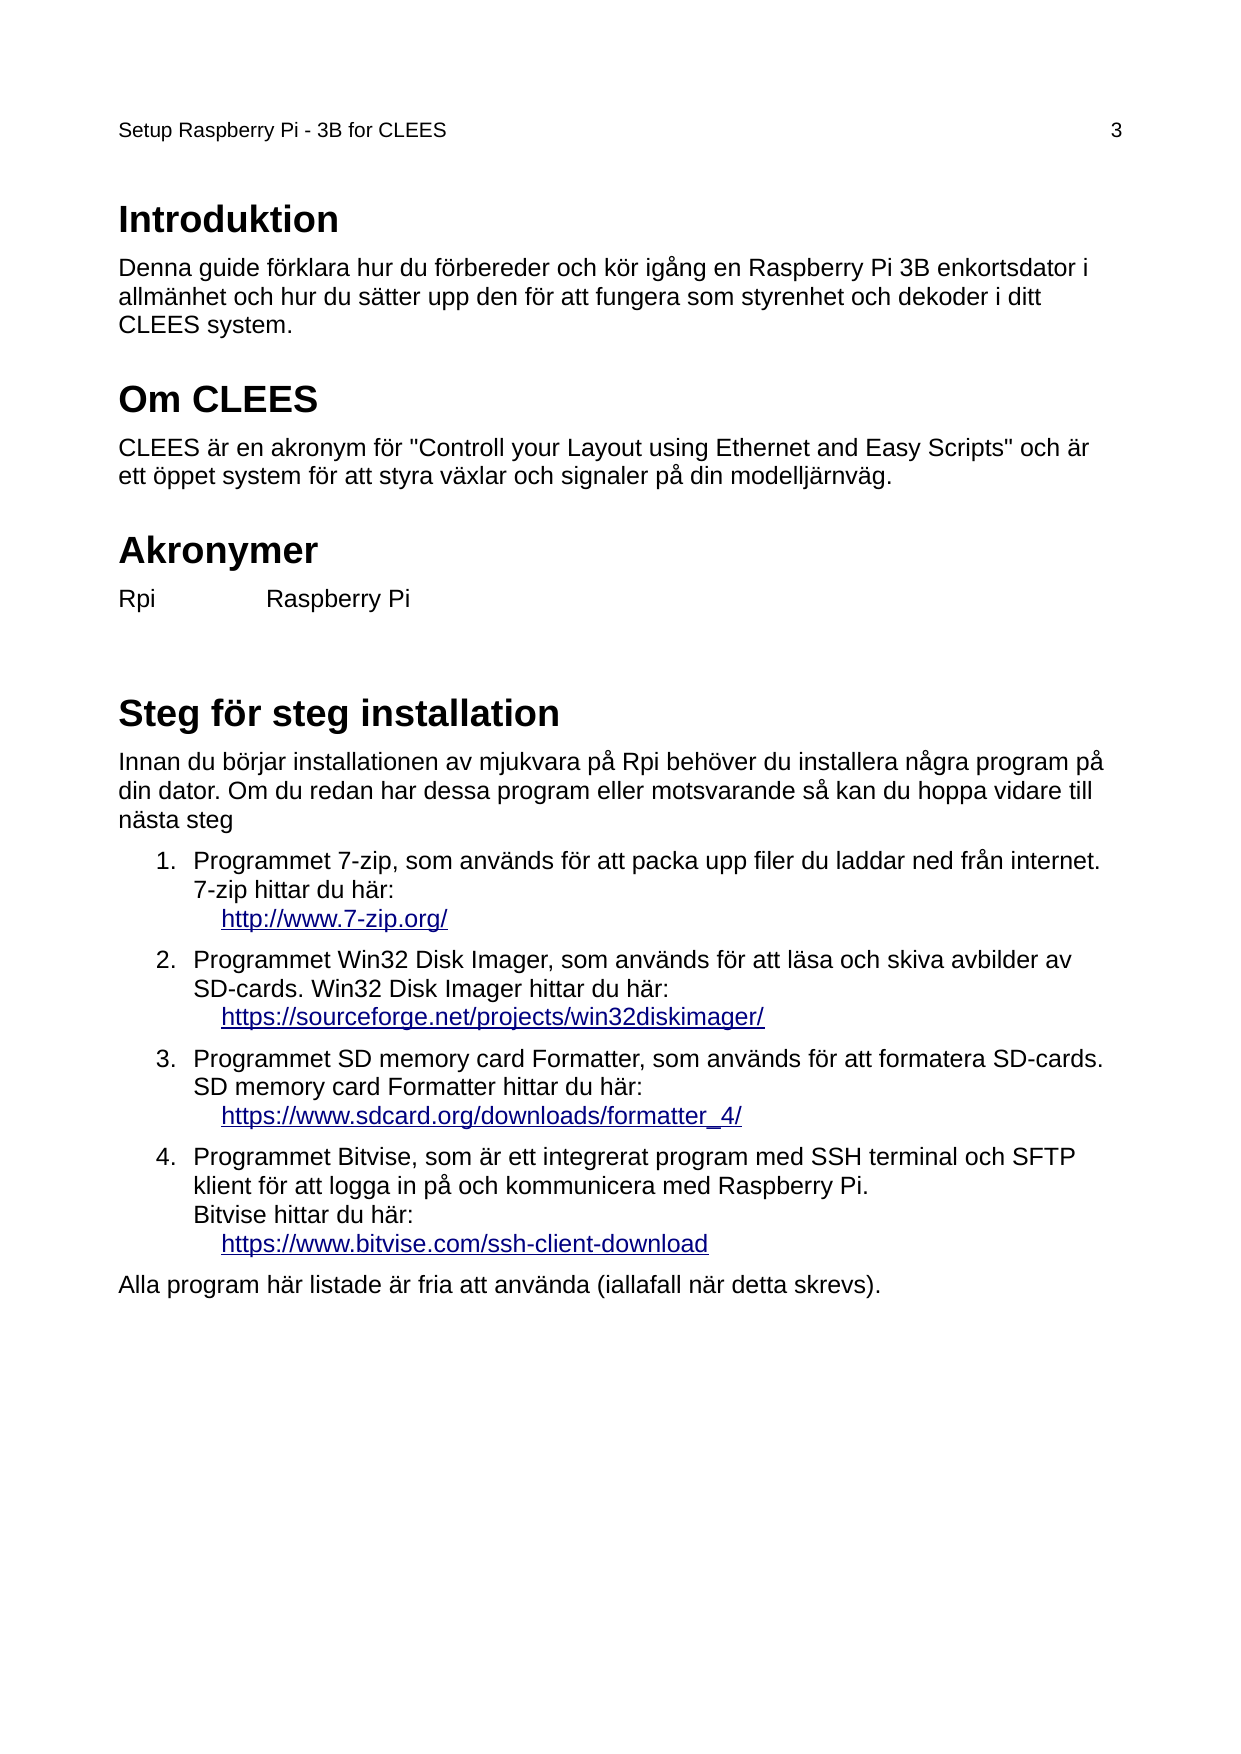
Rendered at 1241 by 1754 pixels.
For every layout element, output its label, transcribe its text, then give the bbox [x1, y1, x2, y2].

list Programmet Bitvise, som är ett integrerat program med SSH terminal och SFTP klient för att logga in på och kommunicera med Raspberry Pi. Bitvise hittar du här: https://www.bitvise.com/ssh-client-download [156, 1142, 1122, 1257]
list Programmet SD memory card Formatter, som används för att formatera SD-cards. SD memory card Formatter hittar du här: https://www.sdcard.org/downloads/formatter_4/ [156, 1044, 1122, 1130]
text CLEES är en akronym för "Controll your Layout using Ethernet and Easy Scripts" och är ett öppet system för att styra växlar och signaler på din modelljärnväg. [118, 433, 1122, 490]
text Denna guide förklara hur du förbereder och kör igång en Raspberry Pi 3B enkortsdator i allmänhet och hur du sätter upp den för att fungera som styrenhet och dekoder i ditt CLEES system. [118, 253, 1122, 339]
list Programmet Win32 Disk Imager, som används för att läsa och skiva avbilder av SD-cards. Win32 Disk Imager hittar du här: https://sourceforge.net/projects/win32diskimager/ [156, 945, 1122, 1031]
subtitle Om CLEES [118, 376, 1122, 420]
subtitle Akronymer [118, 528, 1122, 571]
text Alla program här listade är fria att använda (iallafall när detta skrevs). [118, 1270, 1122, 1299]
list Programmet 7-zip, som används för att packa upp filer du laddar ned från internet. 7-zip hittar du här: http://www.7-zip.org/ [156, 846, 1122, 932]
subtitle Introduktion [118, 197, 1122, 240]
text Innan du börjar installationen av mjukvara på Rpi behöver du installera några program på din dator. Om du redan har dessa program eller motsvarande så kan du hoppa vidare till nästa steg [118, 747, 1122, 834]
text Rpi Raspberry Pi [118, 584, 1122, 612]
subtitle Steg för steg installation [118, 691, 1122, 735]
